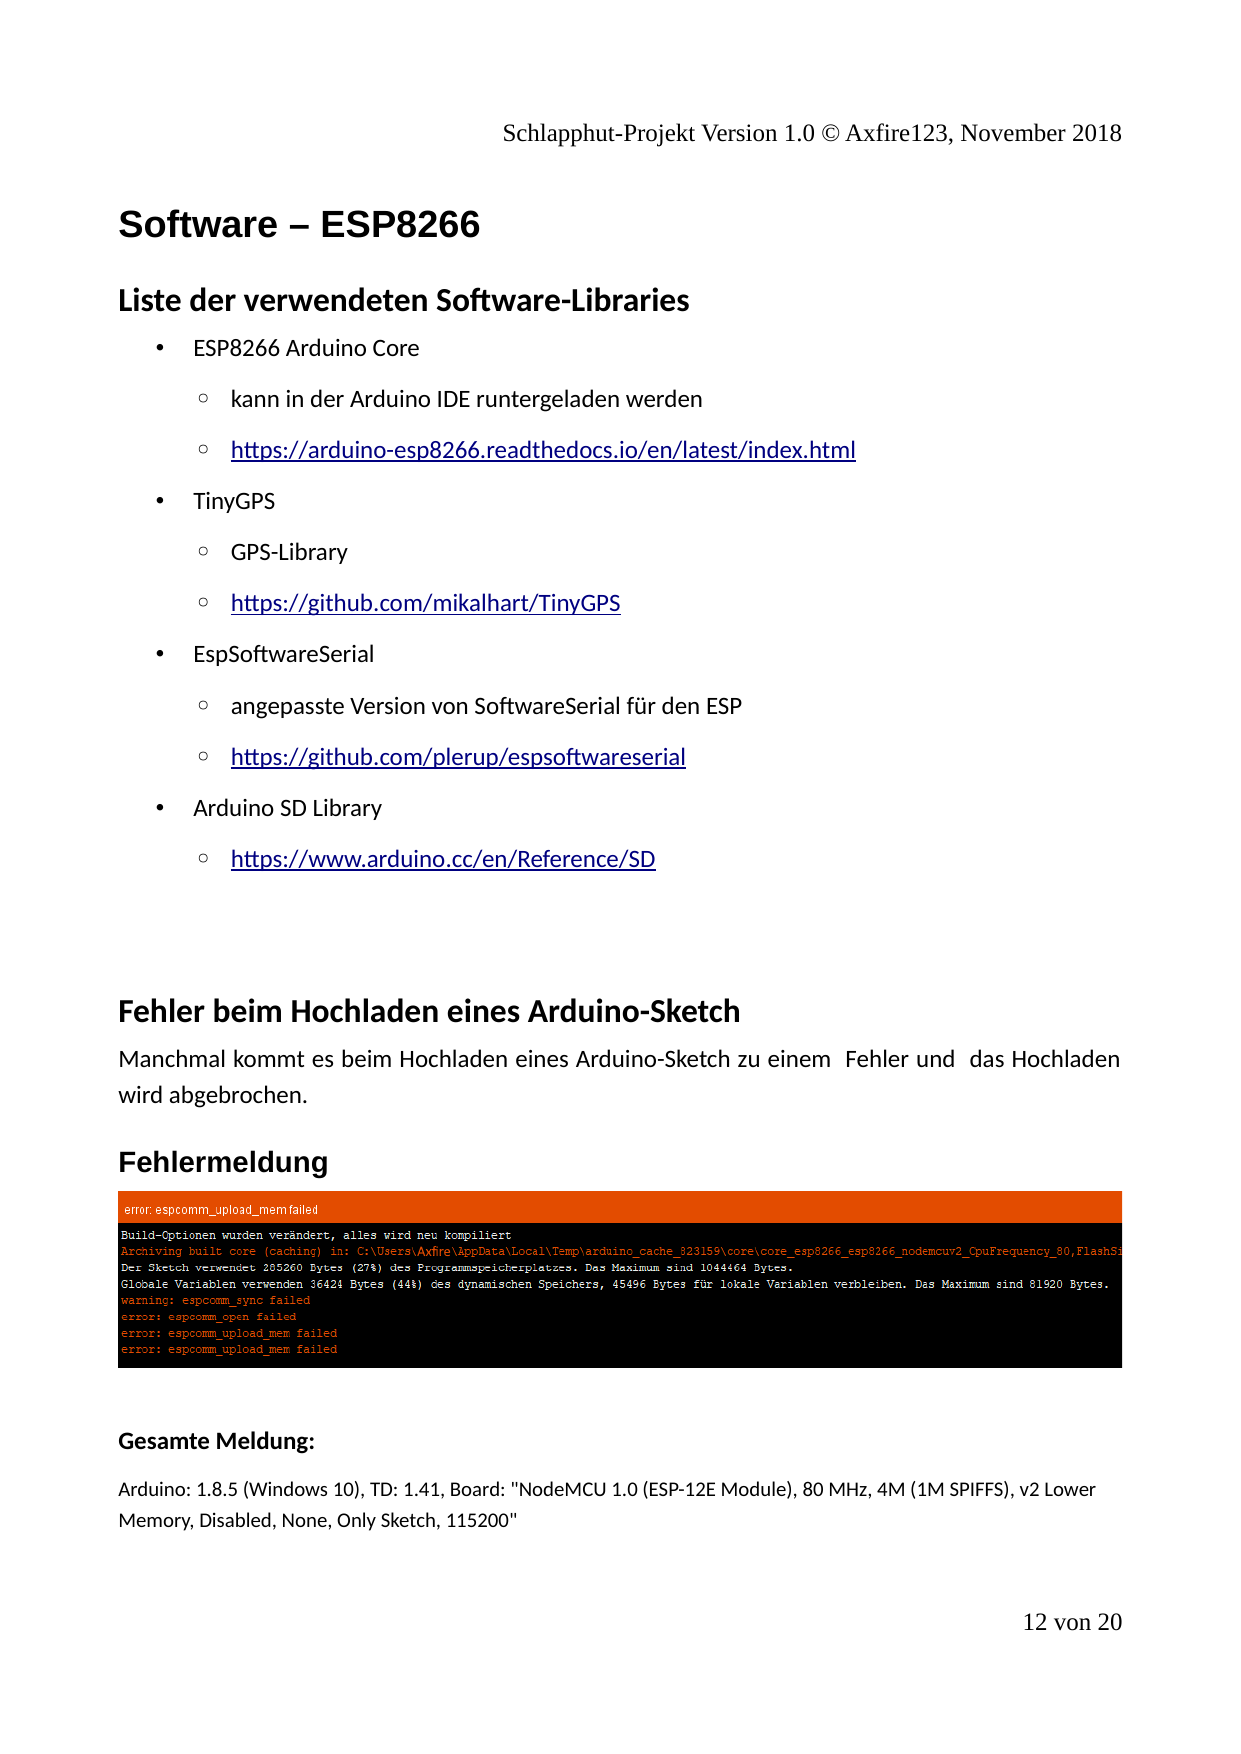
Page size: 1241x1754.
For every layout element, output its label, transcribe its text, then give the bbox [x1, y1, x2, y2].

text Arduino: 1.8.5 (Windows 10), TD: 1.41, Board: "NodeMCU 1.0 (ESP-12E Module), 80 MHz, 4M (1M SPIFFS), v2 Lower Memory, Disabled, None, Only Sketch, 115200" [118, 1476, 1122, 1532]
subtitle Fehler beim Hochladen eines Arduino-Sketch [118, 989, 1122, 1030]
list https://arduino-esp8266.readthedocs.io/en/latest/index.html [193, 434, 1122, 464]
list ESP8266 Arduino Core [156, 332, 1122, 362]
text Gesamte Meldung: [118, 1425, 1122, 1456]
text Manchmal kommt es beim Hochladen eines Arduino-Sketch zu einem Fehler und das Hochladen wird abgebrochen. [118, 1043, 1122, 1110]
list GPS-Library [193, 536, 1122, 567]
list EspSoftwareSerial [156, 639, 1122, 669]
subtitle Software – ESP8266 [118, 201, 1122, 245]
list https://github.com/mikalhart/TinyGPS [193, 587, 1122, 618]
subtitle Fehlermeldung [118, 1145, 1122, 1179]
list kann in der Arduino IDE runtergeladen werden [193, 383, 1122, 413]
picture [118, 1191, 1123, 1368]
list angepasste Version von SoftwareSerial für den ESP [193, 690, 1122, 720]
list https://github.com/plerup/espsoftwareserial [193, 741, 1122, 771]
list TinyGPS [156, 485, 1122, 516]
list https://www.arduino.cc/en/Reference/SD [193, 843, 1122, 874]
list Arduino SD Library [156, 792, 1122, 823]
subtitle Liste der verwendeten Software-Libraries [118, 278, 1122, 319]
